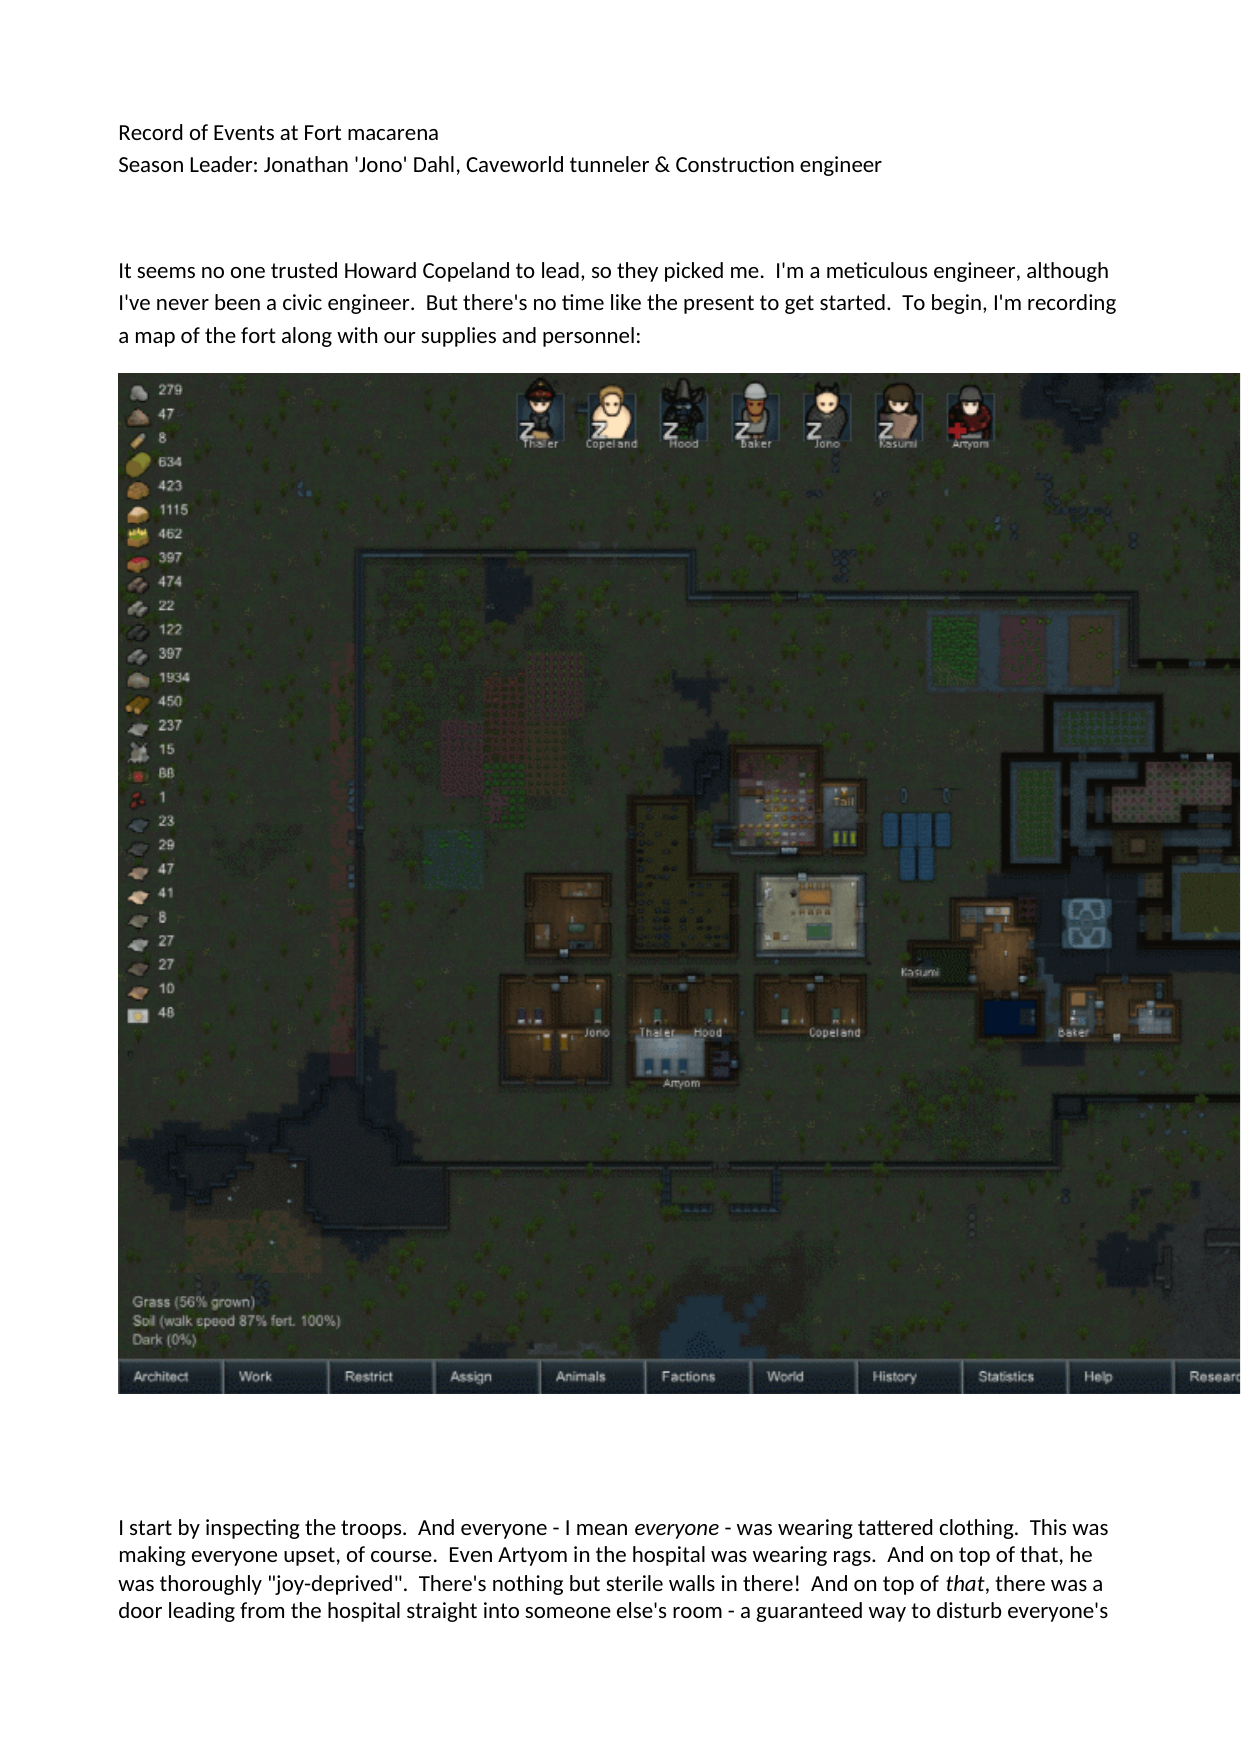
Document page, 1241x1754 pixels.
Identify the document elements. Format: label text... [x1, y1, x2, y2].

text It seems no one trusted Howard Copeland to lead, so they picked me. I'm a meticulous engineer, although I've never been a civic engineer. But there's no time like the present to get started. To begin, I'm recording a map of the fort along with our supplies and personnel: [118, 256, 1122, 349]
text I start by inspecting the troops. And everyone - I mean everyone - was wearing tattered clothing. This was making everyone upset, of course. Even Artyom in the hospital was wearing rags. And on top of that, he was thoroughly "joy-deprived". There's nothing but sterile walls in there! And on top of that, there was a door leading from the hospital straight into someone else's room - a guaranteed way to disturb everyone's [118, 1513, 1122, 1625]
text Record of Events at Fort macarena Season Leader: Jonathan 'Jono' Dahl, Caveworld tunneler & Construction engineer [118, 118, 1122, 178]
